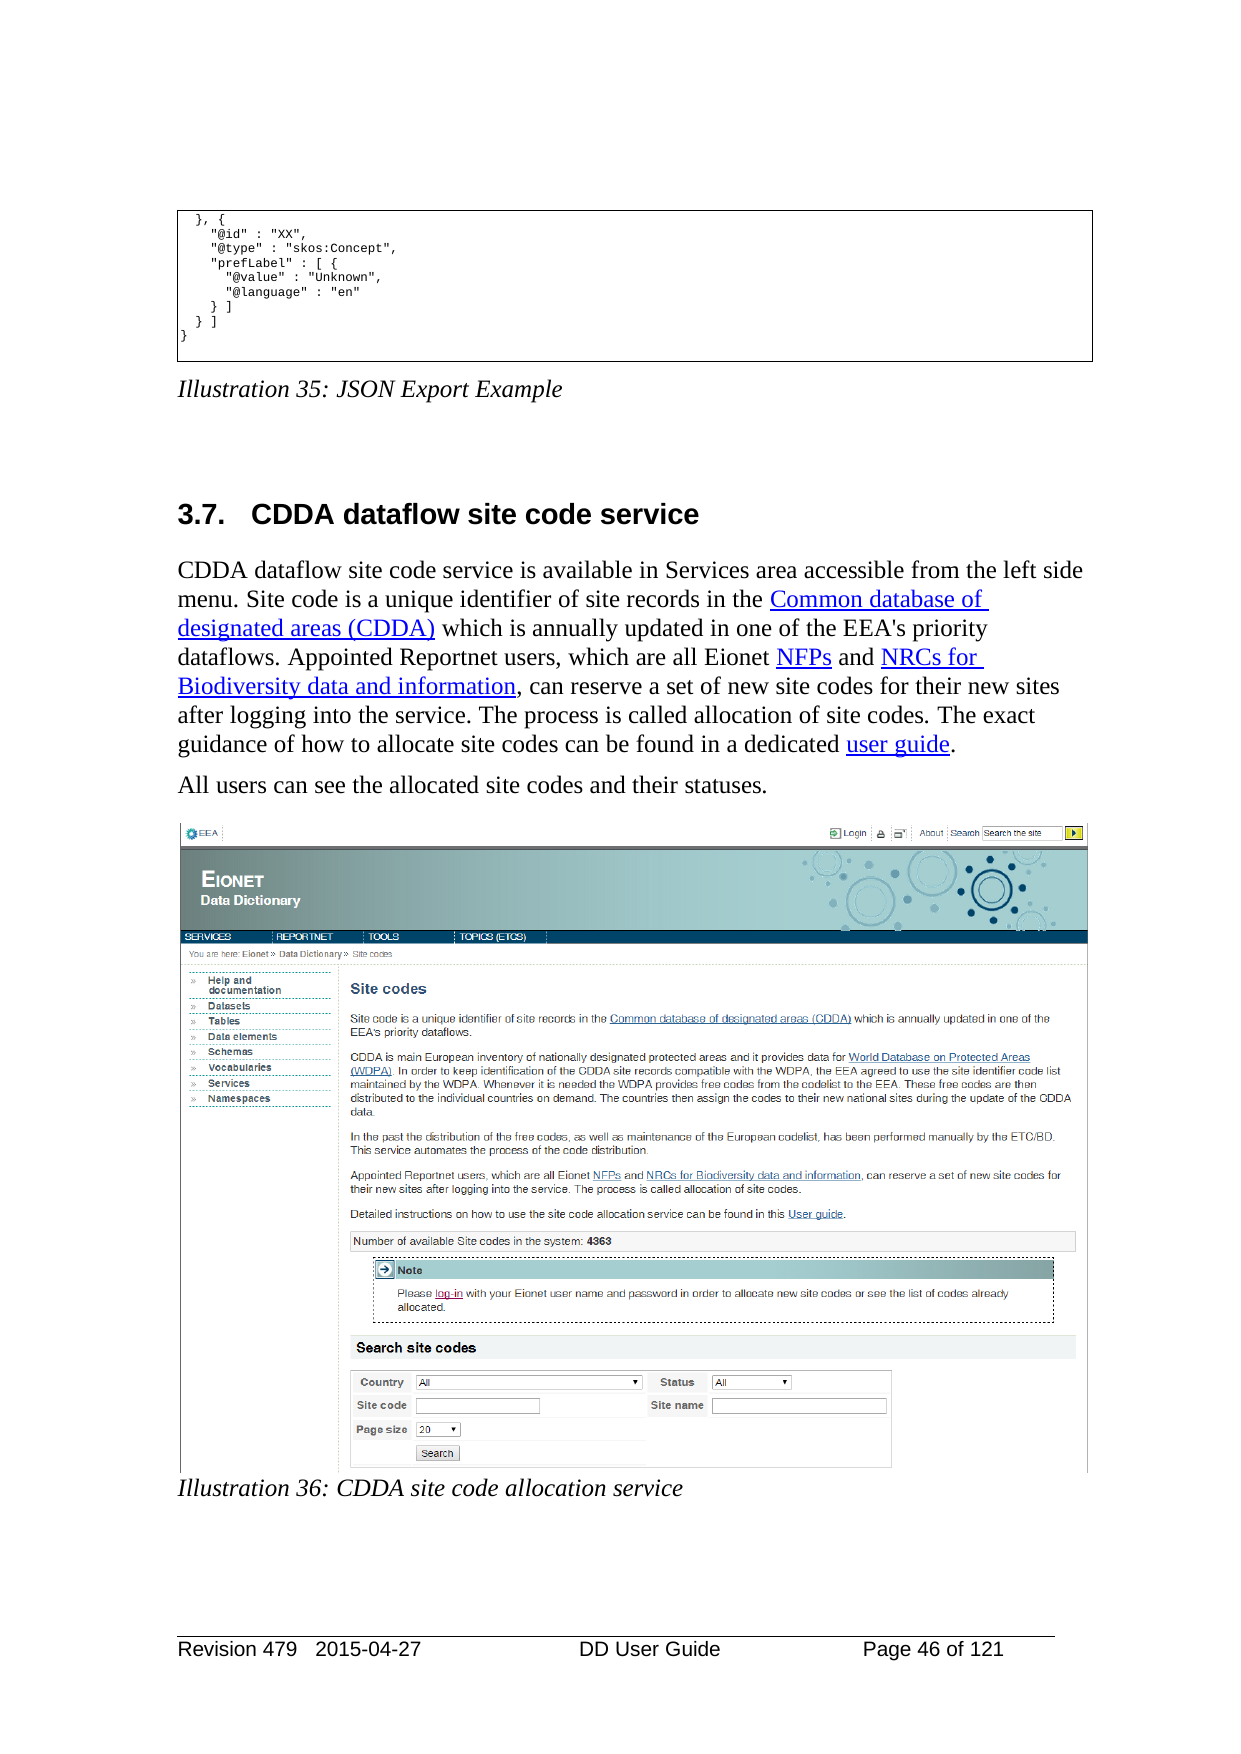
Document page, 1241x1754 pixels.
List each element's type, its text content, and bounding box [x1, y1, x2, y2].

list "@id" : "XX", [178, 225, 1092, 239]
text All users can see the allocated site codes and their statuses. [177, 770, 1092, 799]
list "@value" : "Unknown", [178, 268, 1092, 283]
picture [177, 823, 1093, 1473]
list }, { [178, 211, 1092, 225]
list "prefLabel" : [ { [178, 254, 1092, 268]
list "@type" : "skos:Concept", [178, 239, 1092, 254]
list } [178, 326, 1092, 343]
list } ] [178, 312, 1092, 326]
list "@language" : "en" [178, 283, 1092, 297]
subtitle CDDA dataflow site code service [177, 497, 1092, 530]
text CDDA dataflow site code service is available in Services area accessible from the left side menu. Site code is a unique identifier of site records in the Common database of designated areas (CDDA) which is annually updated in one of the EEA's priority dataflows. Appointed Reportnet users, which are all Eionet NFPs and NRCs for Biodiversity data and information, can reserve a set of new site codes for their new sites after logging into the service. The process is called allocation of site codes. The exact guidance of how to allocate site codes can be found in a dedicated user guide. [177, 555, 1092, 758]
list } ] [178, 297, 1092, 312]
text Illustration 35: JSON Export Example [177, 373, 1092, 403]
text Illustration 36: CDDA site code allocation service [177, 1473, 1092, 1502]
